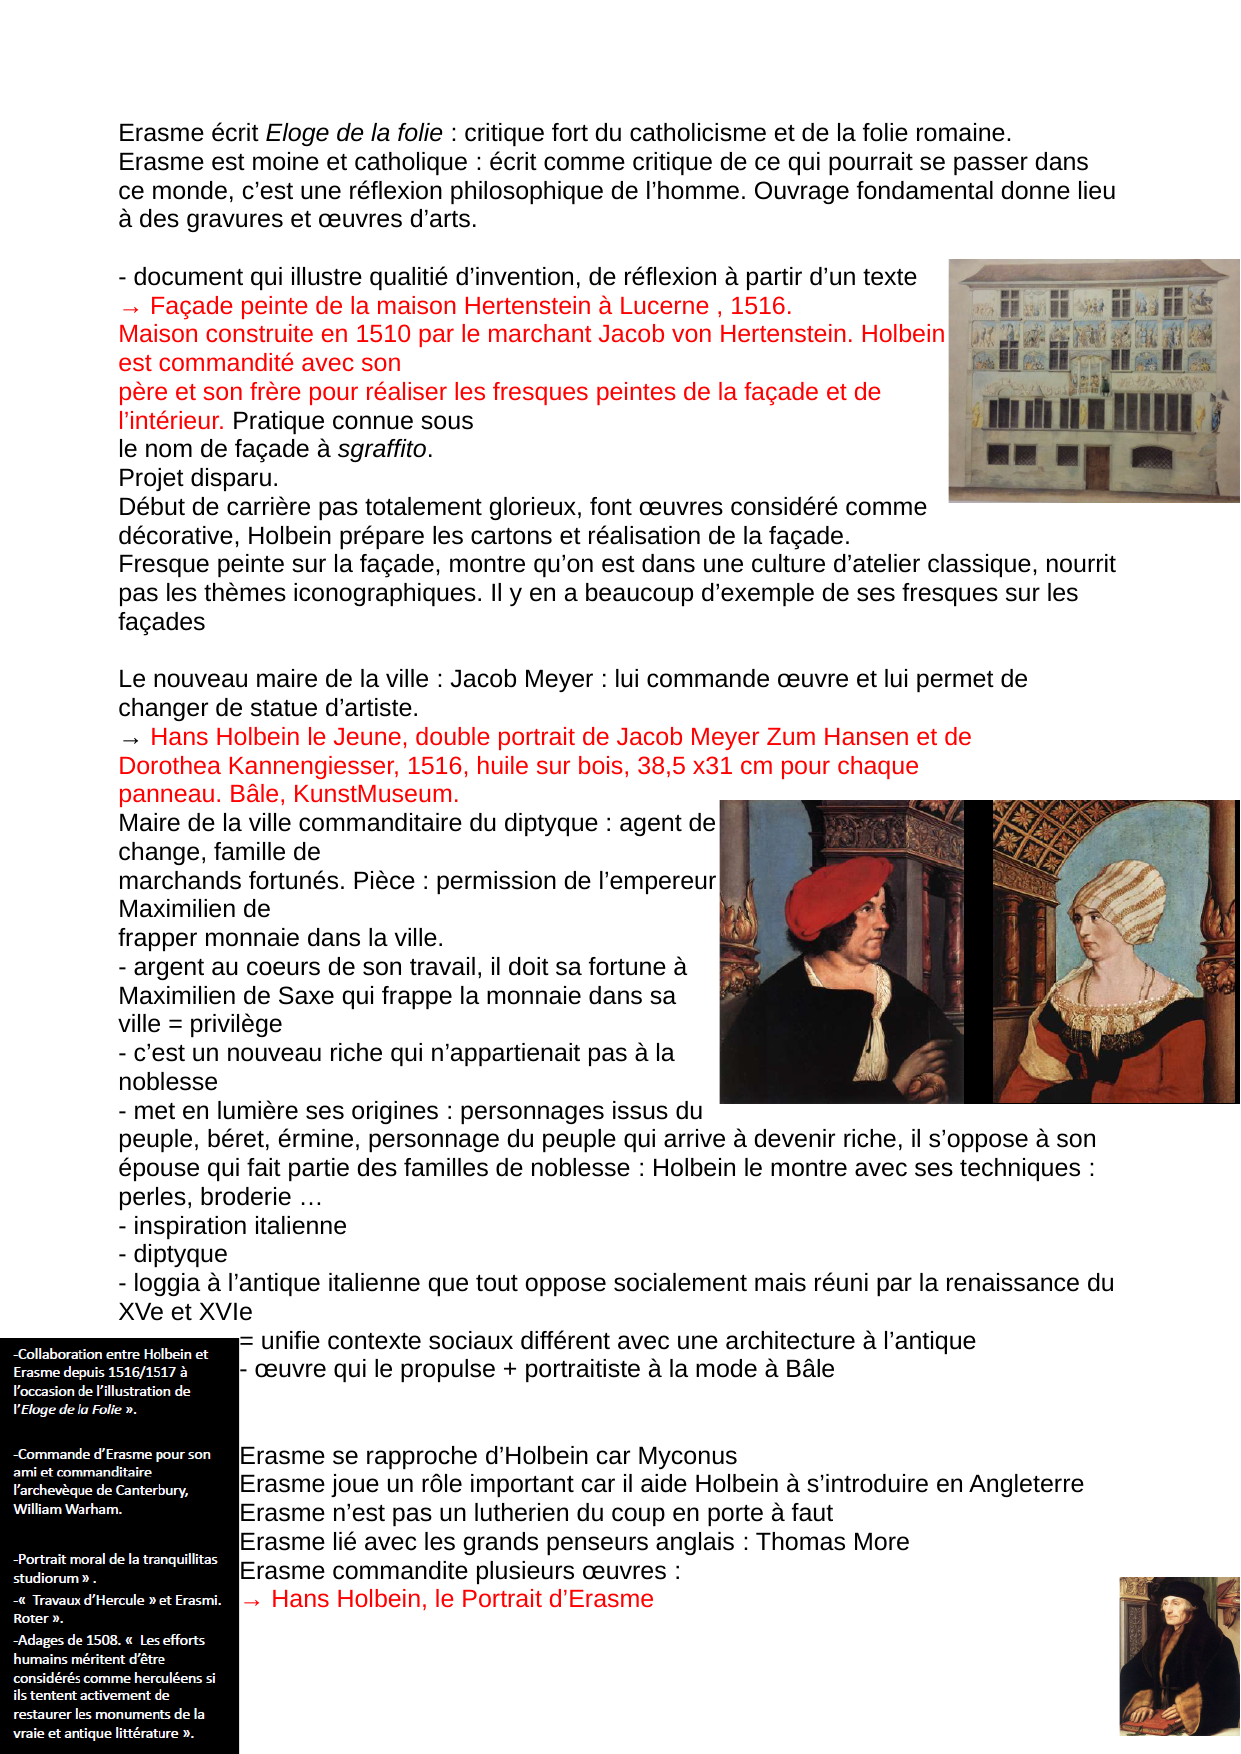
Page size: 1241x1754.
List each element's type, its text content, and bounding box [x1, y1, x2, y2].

text - œuvre qui le propulse + portraitiste à la mode à Bâle [240, 1354, 1122, 1383]
text le nom de façade à sgraffito. [118, 434, 948, 463]
text marchands fortunés. Pièce : permission de l’empereur Maximilien de [118, 866, 719, 923]
text Erasme écrit Eloge de la folie : critique fort du catholicisme et de la folie romaine. [118, 118, 1122, 147]
text - diptyque [118, 1239, 1122, 1268]
text Erasme est moine et catholique : écrit comme critique de ce qui pourrait se passer dans ce monde, c’est une réflexion philosophique de l’homme. Ouvrage fondamental donne lieu à des gravures et œuvres d’arts. [118, 147, 1122, 233]
picture [1119, 1577, 1240, 1736]
text - document qui illustre qualitié d’invention, de réflexion à partir d’un texte [118, 262, 948, 291]
text père et son frère pour réaliser les fresques peintes de la façade et de l’intérieur. Pratique connue sous [118, 377, 948, 434]
text panneau. Bâle, KunstMuseum. [118, 779, 1122, 808]
text Fresque peinte sur la façade, montre qu’on est dans une culture d’atelier classique, nourrit pas les thèmes iconographiques. Il y en a beaucoup d’exemple de ses fresques sur les façades [118, 549, 1122, 636]
text → Façade peinte de la maison Hertenstein à Lucerne , 1516. [118, 291, 948, 319]
text → Hans Holbein, le Portrait d’Erasme [240, 1584, 1119, 1613]
text Projet disparu. [118, 463, 948, 492]
text = unifie contexte sociaux différent avec une architecture à l’antique [118, 1326, 1122, 1354]
text Début de carrière pas totalement glorieux, font œuvres considéré comme décorative, Holbein prépare les cartons et réalisation de la façade. [118, 492, 1122, 549]
text Maison construite en 1510 par le marchant Jacob von Hertenstein. Holbein est commandité avec son [118, 319, 948, 377]
picture [948, 259, 1240, 503]
text Le nouveau maire de la ville : Jacob Meyer : lui commande œuvre et lui permet de changer de statue d’artiste. [118, 664, 1122, 722]
text Erasme commandite plusieurs œuvres : [240, 1556, 1122, 1584]
text Maire de la ville commanditaire du diptyque : agent de change, famille de [118, 808, 719, 866]
text - inspiration italienne [118, 1211, 1122, 1239]
text Erasme n’est pas un lutherien du coup en porte à faut [240, 1498, 1122, 1527]
text Erasme joue un rôle important car il aide Holbein à s’introduire en Angleterre [240, 1469, 1122, 1498]
text → Hans Holbein le Jeune, double portrait de Jacob Meyer Zum Hansen et de [118, 722, 1122, 751]
text - met en lumière ses origines : personnages issus du peuple, béret, érmine, personnage du peuple qui arrive à devenir riche, il s’oppose à son épouse qui fait partie des familles de noblesse : Holbein le montre avec ses techniques : perles, broderie … [118, 1096, 1122, 1211]
text Dorothea Kannengiesser, 1516, huile sur bois, 38,5 x31 cm pour chaque [118, 751, 1122, 779]
text Erasme se rapproche d’Holbein car Myconus [240, 1441, 1122, 1469]
text frapper monnaie dans la ville. [118, 923, 719, 952]
text - argent au coeurs de son travail, il doit sa fortune à Maximilien de Saxe qui frappe la monnaie dans sa ville = privilège [118, 952, 719, 1038]
picture [719, 800, 1240, 1104]
text Erasme lié avec les grands penseurs anglais : Thomas More [240, 1527, 1122, 1556]
text - c’est un nouveau riche qui n’appartienait pas à la noblesse [118, 1038, 719, 1096]
text - loggia à l’antique italienne que tout oppose socialement mais réuni par la renaissance du XVe et XVIe [118, 1268, 1122, 1326]
picture [0, 1338, 240, 1754]
